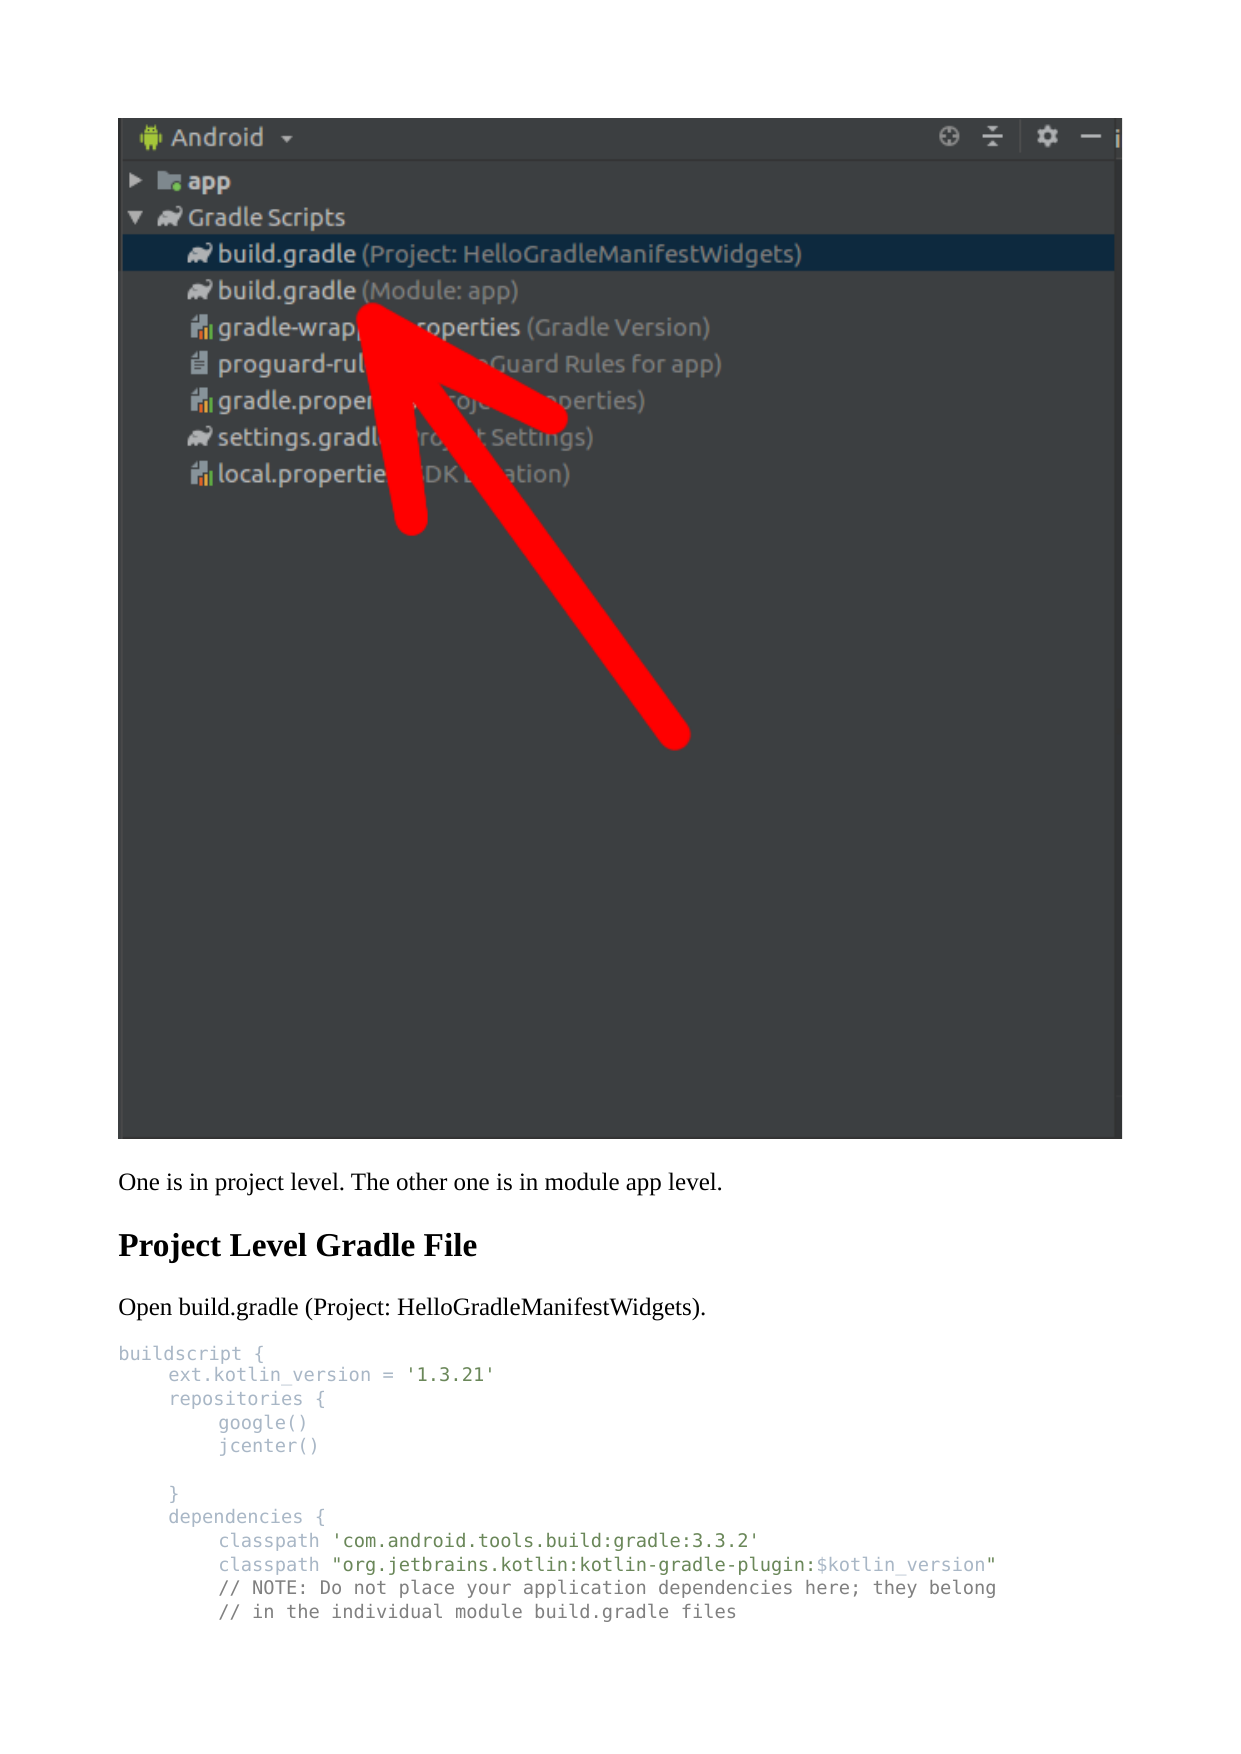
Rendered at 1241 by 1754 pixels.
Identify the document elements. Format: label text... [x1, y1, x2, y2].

text // in the individual module build.gradle files [118, 1601, 1122, 1624]
text Open build.gradle (Project: HelloGradleManifestWidgets). [118, 1292, 1122, 1321]
text Project Level Gradle File [118, 1225, 1122, 1263]
text repositories { [118, 1388, 1122, 1412]
text classpath "org.jetbrains.kotlin:kotlin-gradle-plugin:$kotlin_version" [118, 1554, 1122, 1577]
picture [118, 118, 1123, 1139]
text } [118, 1483, 1122, 1506]
text One is in project level. The other one is in module app level. [118, 1167, 1122, 1196]
text dependencies { [118, 1506, 1122, 1530]
text google() [118, 1412, 1122, 1435]
text ext.kotlin_version = '1.3.21' [118, 1364, 1122, 1388]
text jcenter() [118, 1435, 1122, 1459]
text classpath 'com.android.tools.build:gradle:3.3.2' [118, 1530, 1122, 1554]
text buildscript { [118, 1343, 1122, 1364]
text // NOTE: Do not place your application dependencies here; they belong [118, 1577, 1122, 1601]
